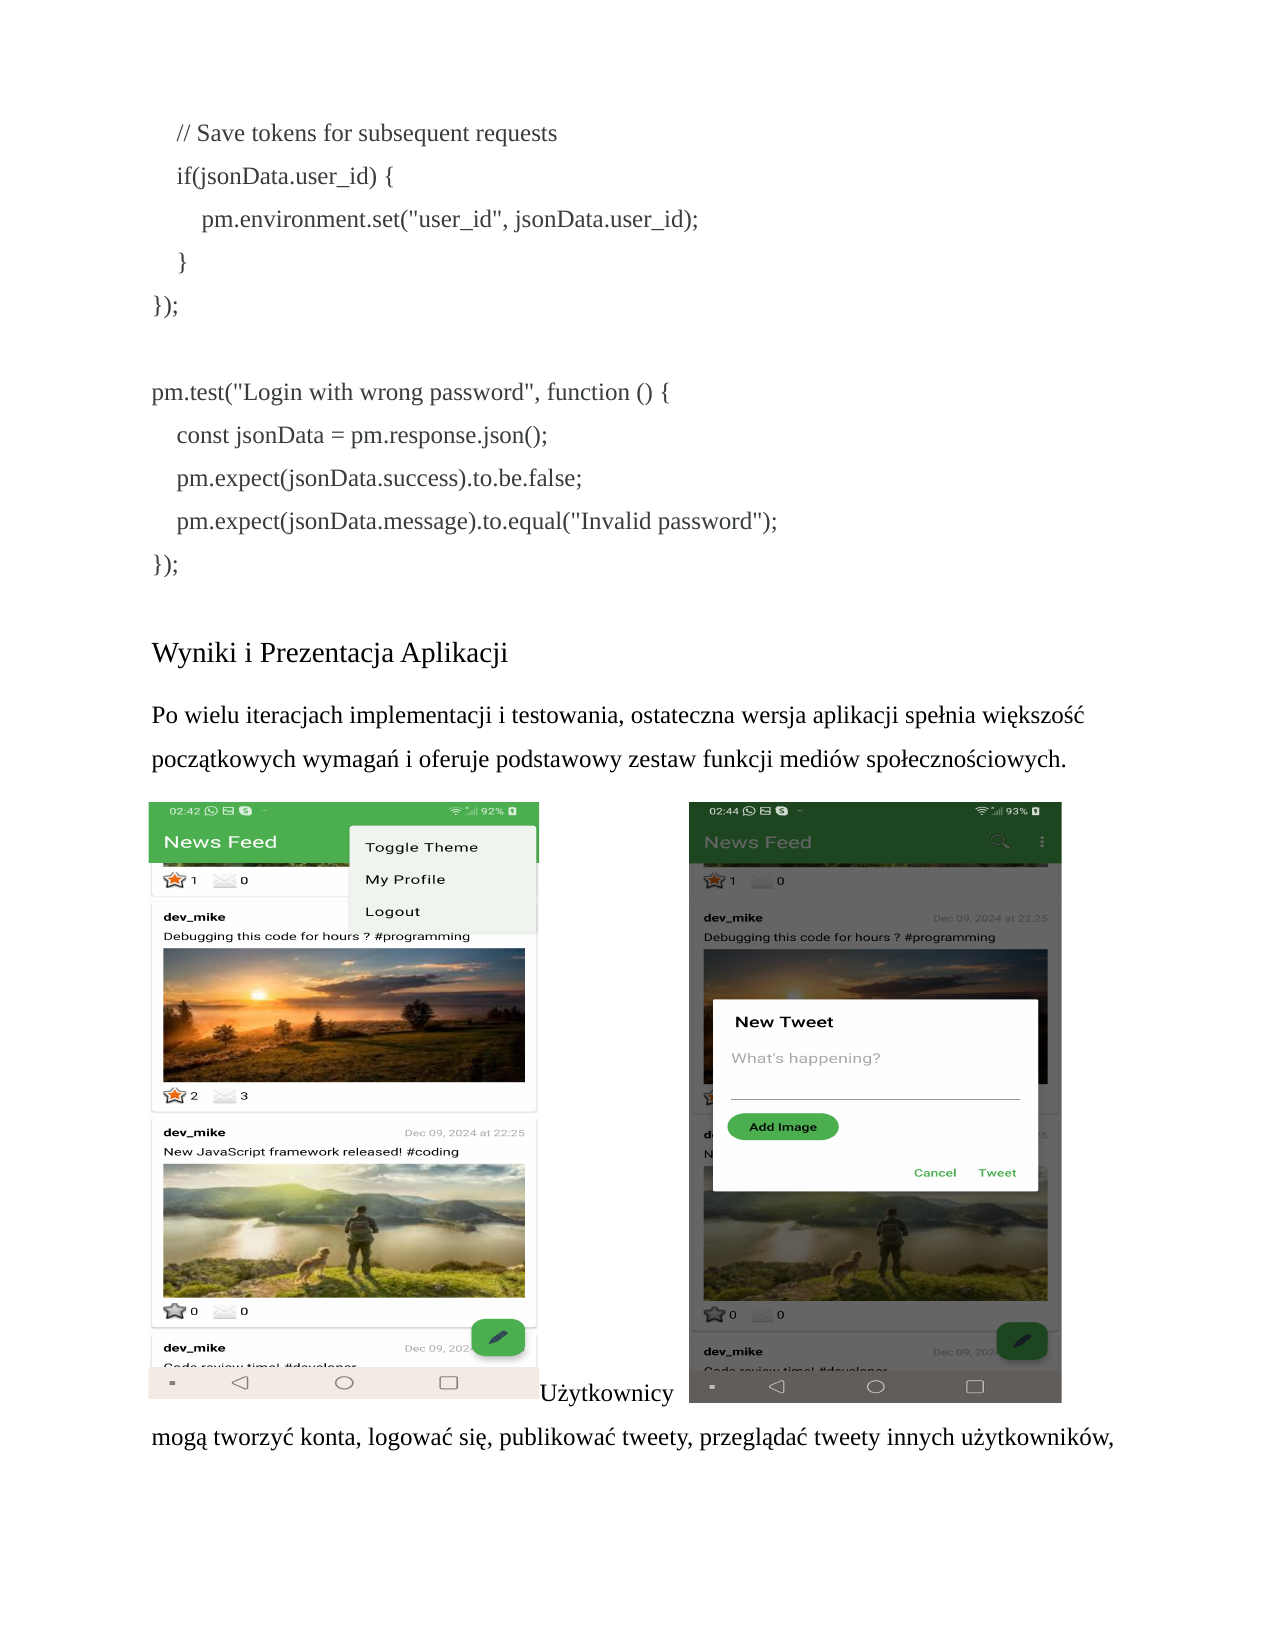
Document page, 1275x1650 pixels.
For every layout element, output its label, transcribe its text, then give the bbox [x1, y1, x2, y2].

text Wyniki i Prezentacja Aplikacji [151, 636, 1123, 669]
text pm.test("Login with wrong password", function () { [151, 377, 1123, 406]
text pm.environment.set("user_id", jsonData.user_id); [151, 204, 1123, 233]
text }); [151, 549, 1123, 578]
text }); [151, 291, 1123, 319]
picture [148, 802, 540, 1399]
text } [151, 247, 1123, 276]
picture [689, 802, 1062, 1403]
text Użytkownicy mogą tworzyć konta, logować się, publikować tweety, przeglądać tweety innych użytkowników, [151, 1378, 1123, 1450]
text pm.expect(jsonData.success).to.be.false; [151, 463, 1123, 492]
text const jsonData = pm.response.json(); [151, 420, 1123, 449]
text pm.expect(jsonData.message).to.equal("Invalid password"); [151, 506, 1123, 535]
text if(jsonData.user_id) { [151, 161, 1123, 190]
text Po wielu iteracjach implementacji i testowania, ostateczna wersja aplikacji spełnia większość początkowych wymagań i oferuje podstawowy zestaw funkcji mediów społecznościowych. [151, 701, 1123, 772]
text // Save tokens for subsequent requests [151, 118, 1123, 147]
